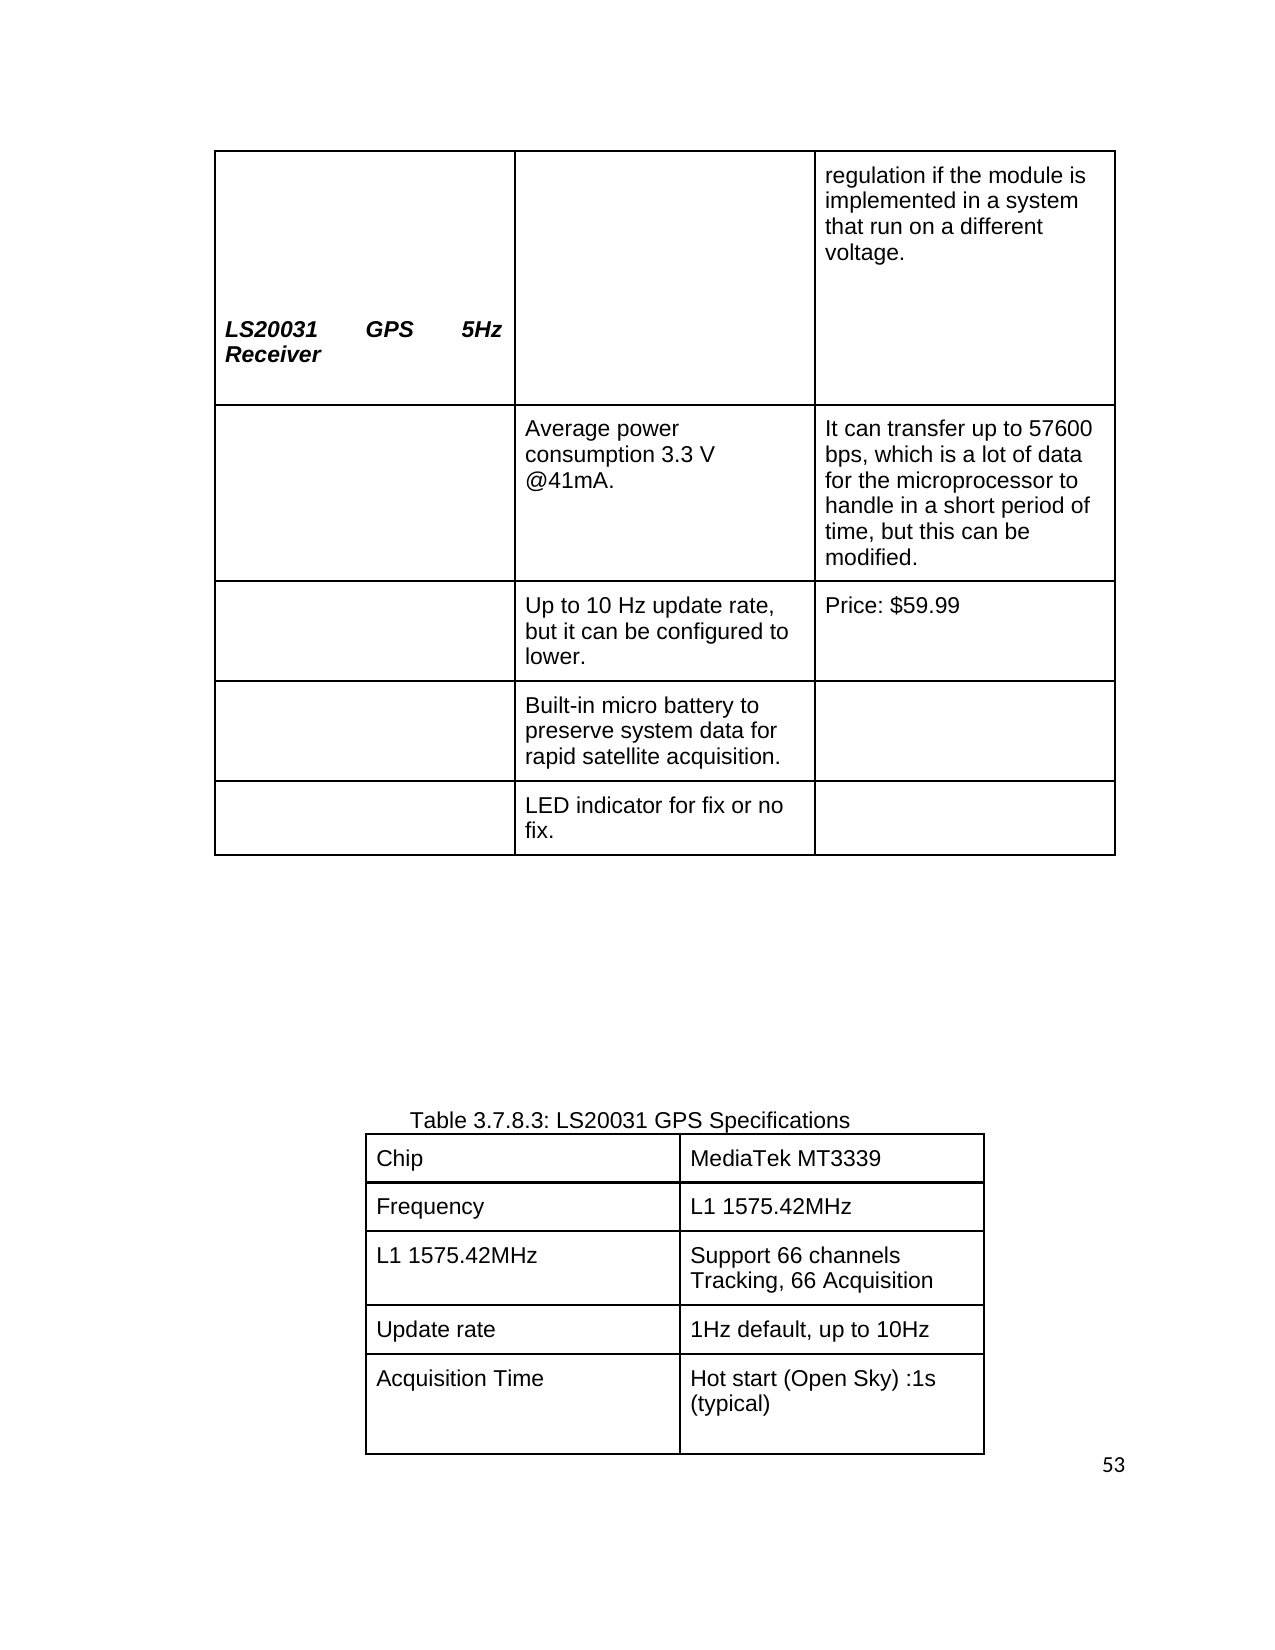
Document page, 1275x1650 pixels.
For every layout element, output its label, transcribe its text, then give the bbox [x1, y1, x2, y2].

table_cell Built-in micro battery to preserve system data for rapid satellite acquisition. [516, 682, 814, 780]
table_header Chip [367, 1135, 679, 1181]
table_cell L1 1575.42MHz [367, 1232, 679, 1304]
table_cell Support 66 channels Tracking, 66 Acquisition [681, 1232, 983, 1304]
table_cell Hot start (Open Sky) :1s (typical) [681, 1355, 983, 1452]
table_cell It can transfer up to 57600 bps, which is a lot of data for the microprocessor to handle in a short period of time, but this can be modified. [816, 406, 1114, 580]
table_cell [816, 782, 1114, 854]
table_cell LED indicator for fix or no fix. [516, 782, 814, 854]
table_cell [816, 682, 1114, 780]
table_cell [516, 152, 814, 403]
table_cell [216, 582, 514, 680]
table_cell Frequency [367, 1184, 679, 1230]
table_cell 1Hz default, up to 10Hz [681, 1306, 983, 1353]
table_cell Price: $59.99 [816, 582, 1114, 680]
table_cell [216, 682, 514, 780]
table_cell [216, 782, 514, 854]
table_cell Update rate [367, 1306, 679, 1353]
table_cell Average power consumption 3.3 V @41mA. [516, 406, 814, 580]
table_cell L1 1575.42MHz [681, 1184, 983, 1230]
table_cell Acquisition Time [367, 1355, 679, 1452]
table_cell [216, 406, 514, 580]
table_cell LS20031 GPS 5Hz Receiver [216, 152, 514, 403]
text Table 3.7.8.3: LS20031 GPS Specifications [225, 1107, 1125, 1133]
table_header MediaTek MT3339 [681, 1135, 983, 1181]
table_cell Up to 10 Hz update rate, but it can be configured to lower. [516, 582, 814, 680]
table_cell regulation if the module is implemented in a system that run on a different voltage. [816, 152, 1114, 403]
